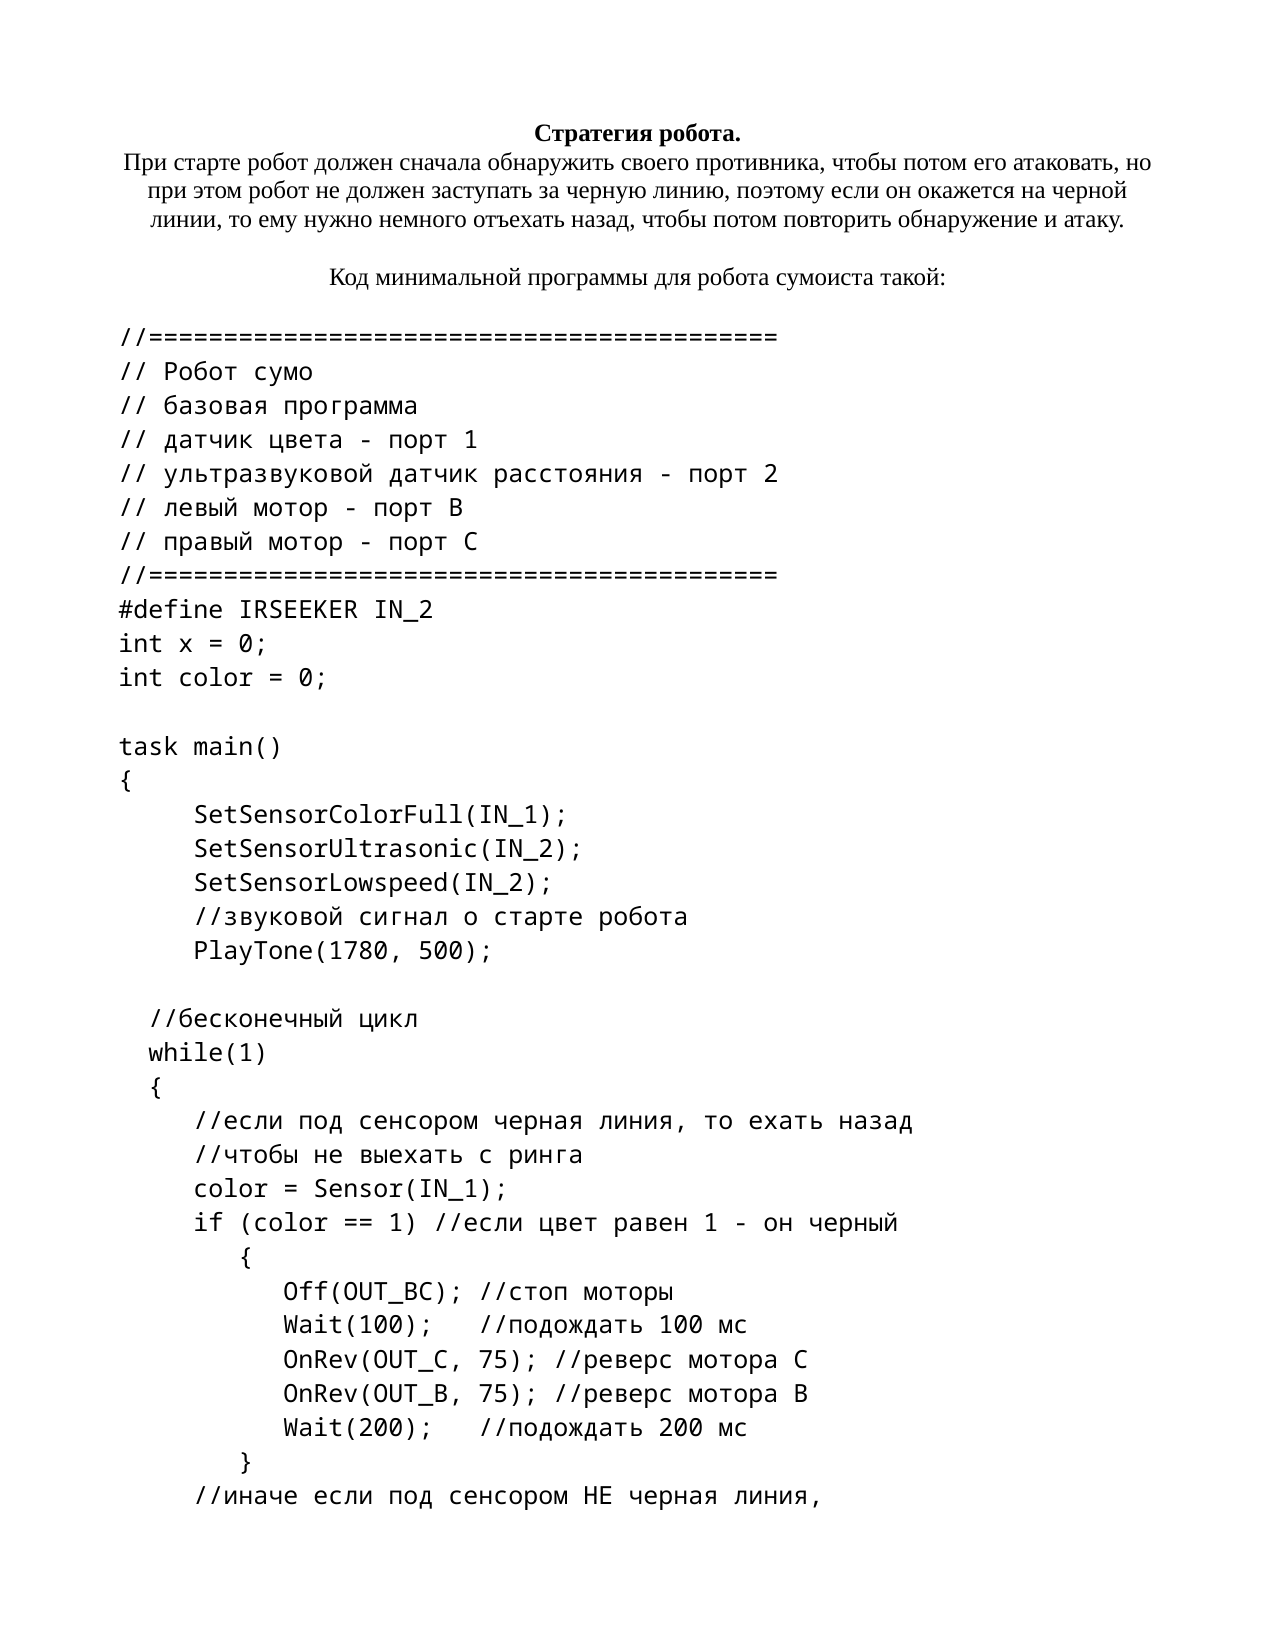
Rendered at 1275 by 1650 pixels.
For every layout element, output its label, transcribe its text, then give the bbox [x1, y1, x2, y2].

text OnRev(OUT_C, 75); //реверс мотора C [118, 1341, 1157, 1375]
text Код минимальной программы для робота сумоиста такой: [118, 262, 1157, 291]
text color = Sensor(IN_1); [118, 1171, 1157, 1205]
text // левый мотор - порт B [118, 490, 1157, 524]
text task main() [118, 728, 1157, 762]
text //звуковой сигнал о старте робота [118, 898, 1157, 932]
text { [118, 1239, 1157, 1273]
text //========================================== [118, 558, 1157, 592]
text //чтобы не выехать с ринга [118, 1137, 1157, 1171]
text Стратегия робота. [118, 118, 1157, 147]
text Wait(200); //подождать 200 мс [118, 1409, 1157, 1443]
text Off(OUT_BC); //стоп моторы [118, 1273, 1157, 1307]
text OnRev(OUT_B, 75); //реверс мотора B [118, 1375, 1157, 1409]
text //========================================== [118, 319, 1157, 353]
text while(1) [118, 1035, 1157, 1069]
text // датчик цвета - порт 1 [118, 422, 1157, 456]
text } [118, 1443, 1157, 1477]
text //если под сенсором черная линия, то ехать назад [118, 1103, 1157, 1137]
text #define IRSEEKER IN_2 [118, 592, 1157, 626]
text SetSensorUltrasonic(IN_2); [118, 830, 1157, 864]
text if (color == 1) //если цвет равен 1 - он черный [118, 1205, 1157, 1239]
text //иначе если под сенсором НЕ черная линия, [118, 1477, 1157, 1512]
text { [118, 762, 1157, 796]
text // Робот сумо [118, 353, 1157, 387]
text int x = 0; [118, 626, 1157, 660]
text SetSensorColorFull(IN_1); [118, 796, 1157, 830]
text // базовая программа [118, 387, 1157, 422]
text // ультразвуковой датчик расстояния - порт 2 [118, 456, 1157, 490]
text // правый мотор - порт С [118, 524, 1157, 558]
text int color = 0; [118, 660, 1157, 694]
text При старте робот должен сначала обнаружить своего противника, чтобы потом его атаковать, но при этом робот не должен заступать за черную линию, поэтому если он окажется на черной линии, то ему нужно немного отъехать назад, чтобы потом повторить обнаружение и атаку. [118, 147, 1157, 233]
text SetSensorLowspeed(IN_2); [118, 864, 1157, 898]
text Wait(100); //подождать 100 мс [118, 1307, 1157, 1341]
text //бесконечный цикл [118, 1001, 1157, 1035]
text PlayTone(1780, 500); [118, 932, 1157, 967]
text { [118, 1069, 1157, 1103]
